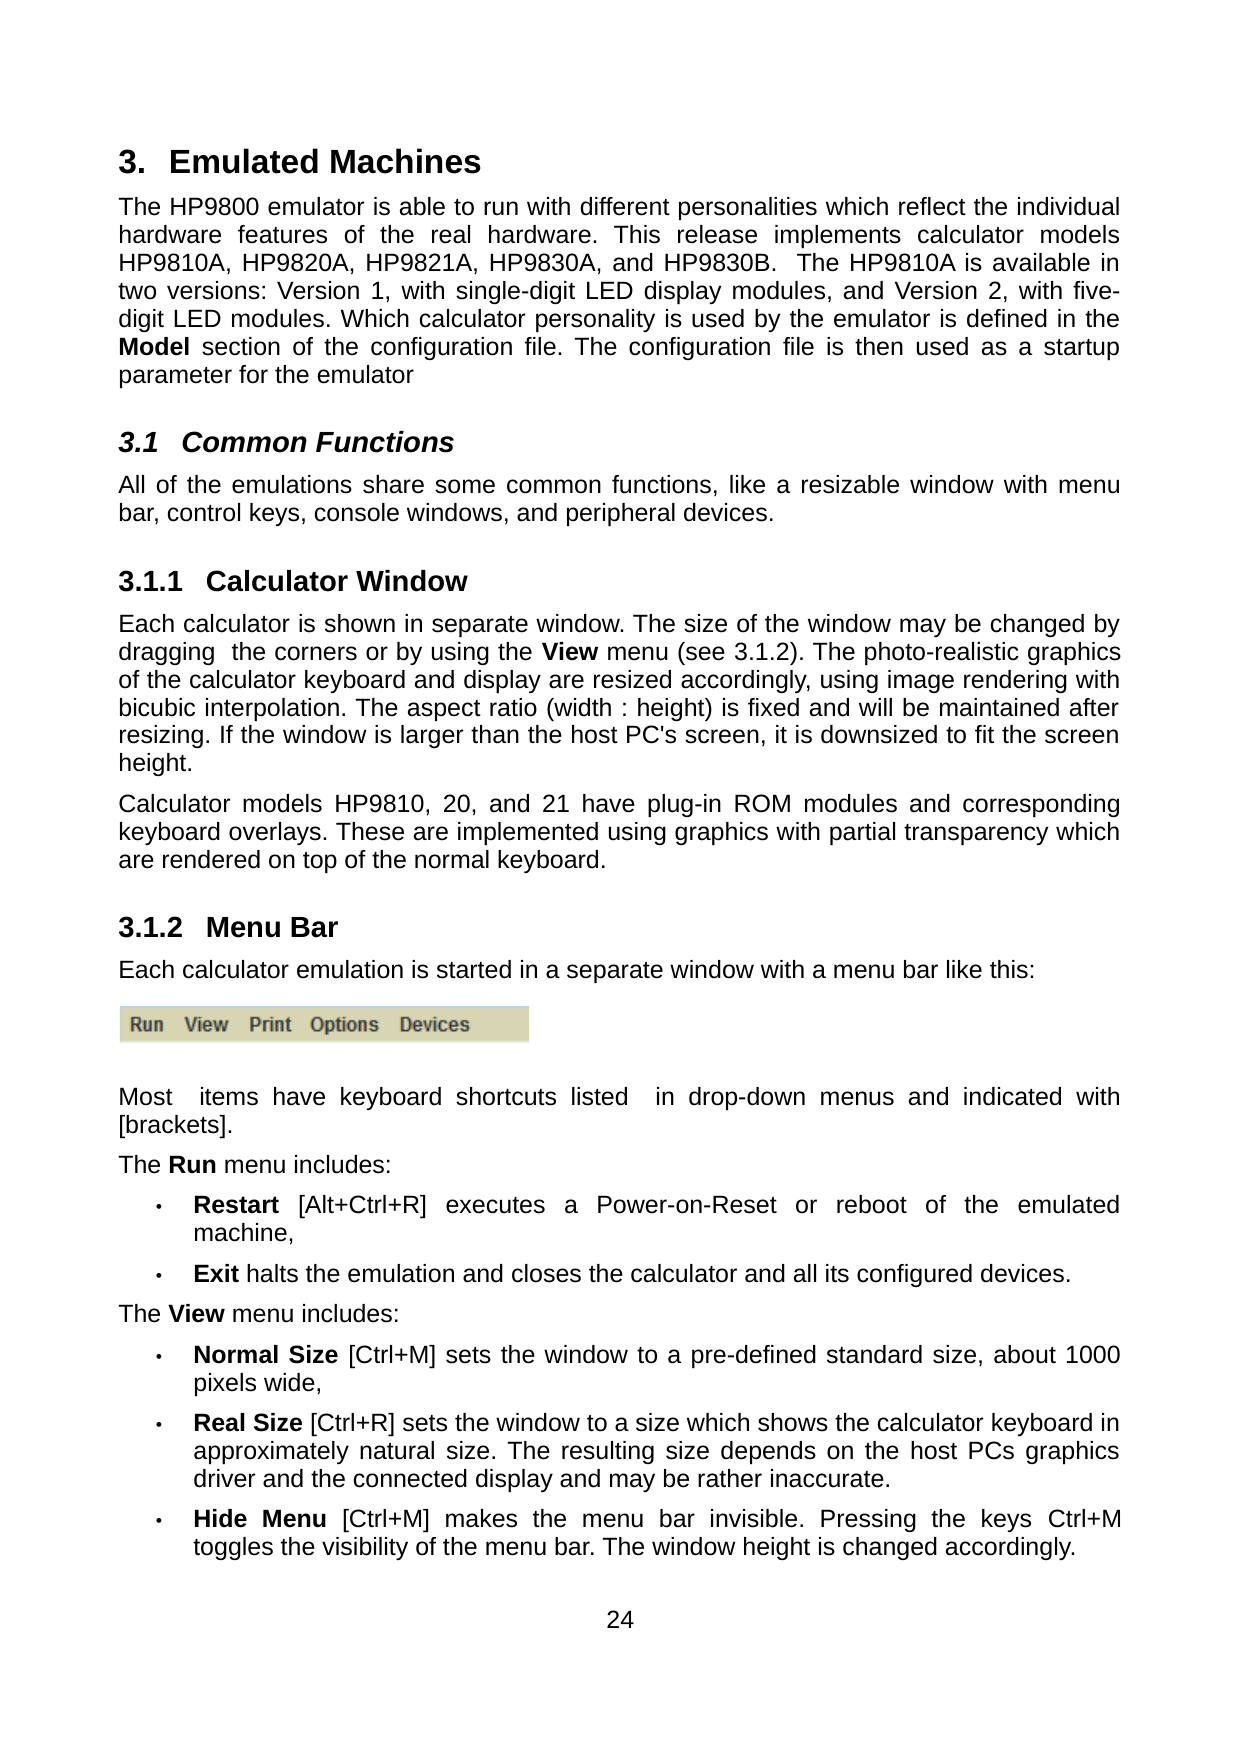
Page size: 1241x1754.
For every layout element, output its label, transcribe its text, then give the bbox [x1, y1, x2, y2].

list Hide Menu [Ctrl+M] makes the menu bar invisible. Pressing the keys Ctrl+M toggles the visibility of the menu bar. The window height is changed accordingly. [156, 1505, 1122, 1561]
text The HP9800 emulator is able to run with different personalities which reflect the individual hardware features of the real hardware. This release implements calculator models HP9810A, HP9820A, HP9821A, HP9830A, and HP9830B. The HP9810A is available in two versions: Version 1, with single-digit LED display modules, and Version 2, with five-digit LED modules. Which calculator personality is used by the emulator is defined in the Model section of the configuration file. The configuration file is then used as a startup parameter for the emulator [118, 193, 1122, 388]
text The View menu includes: [118, 1300, 1122, 1328]
list Normal Size [Ctrl+M] sets the window to a pre-defined standard size, about 1000 pixels wide, [156, 1341, 1122, 1396]
text Most items have keyboard shortcuts listed in drop-down menus and indicated with [brackets]. [118, 1083, 1122, 1138]
text Calculator models HP9810, 20, and 21 have plug-in ROM modules and corresponding keyboard overlays. These are implemented using graphics with partial transparency which are rendered on top of the normal keyboard. [118, 789, 1122, 873]
text Each calculator is shown in separate window. The size of the window may be changed by dragging the corners or by using the View menu (see 3.1.2). The photo-realistic graphics of the calculator keyboard and display are resized accordingly, using image rendering with bicubic interpolation. The aspect ratio (width : height) is fixed and will be maintained after resizing. If the window is larger than the host PC's screen, it is downsized to fit the screen height. [118, 609, 1122, 777]
text Each calculator emulation is started in a separate window with a menu bar like this: [118, 956, 1122, 984]
list Real Size [Ctrl+R] sets the window to a size which shows the calculator keyboard in approximately natural size. The resulting size depends on the host PCs graphics driver and the connected display and may be rather inaccurate. [156, 1409, 1122, 1493]
list Restart [Alt+Ctrl+R] executes a Power-on-Reset or reboot of the emulated machine, [156, 1191, 1122, 1247]
text All of the emulations share some common functions, like a resizable window with menu bar, control keys, console windows, and peripheral devices. [118, 471, 1122, 527]
subtitle Menu Bar [118, 911, 1122, 943]
text The Run menu includes: [118, 1151, 1122, 1179]
picture [119, 1006, 530, 1043]
subtitle Common Functions [118, 426, 1122, 459]
subtitle Calculator Window [118, 564, 1122, 597]
subtitle Emulated Machines [118, 143, 1122, 181]
list Exit halts the emulation and closes the calculator and all its configured devices. [156, 1260, 1122, 1288]
